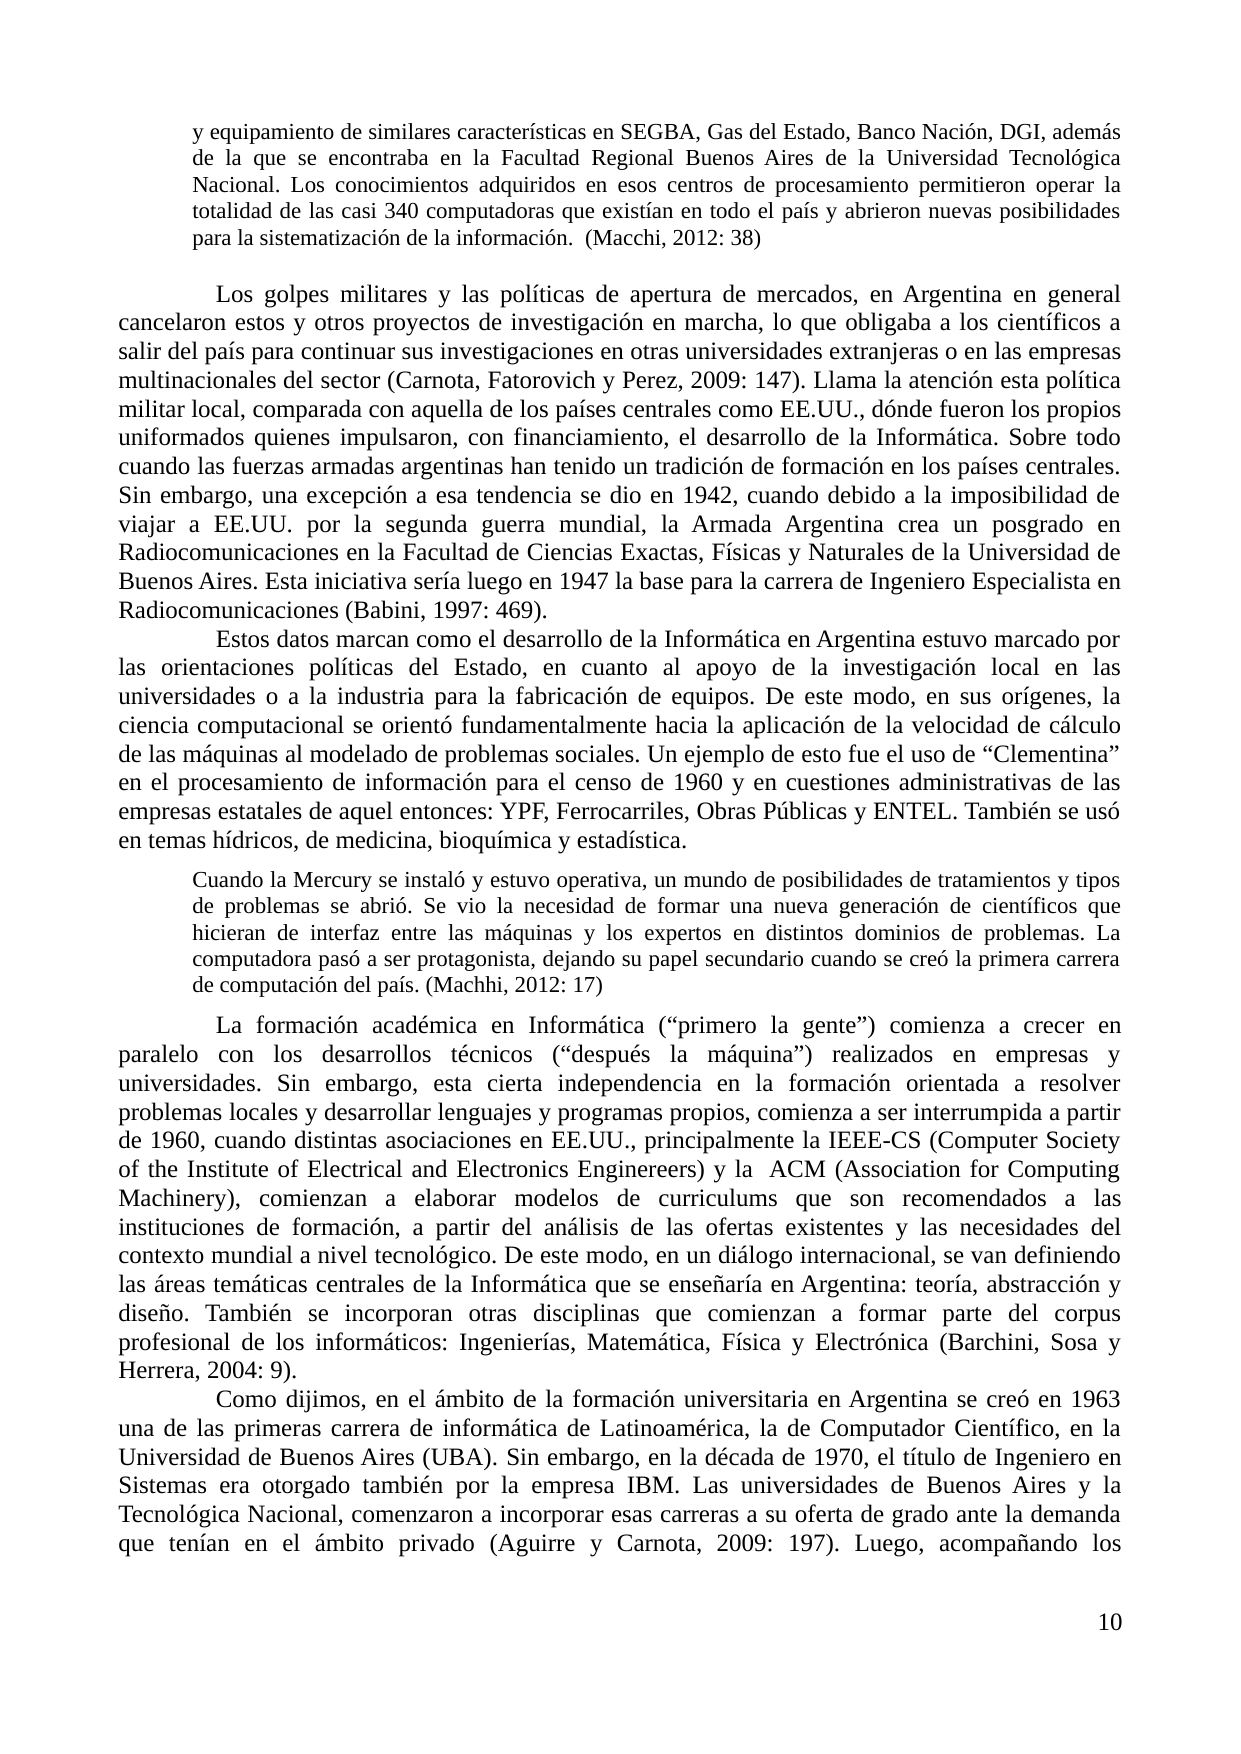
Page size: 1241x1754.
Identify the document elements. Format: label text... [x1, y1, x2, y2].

text Estos datos marcan como el desarrollo de la Informática en Argentina estuvo marcado por las orientaciones políticas del Estado, en cuanto al apoyo de la investigación local en las universidades o a la industria para la fabricación de equipos. De este modo, en sus orígenes, la ciencia computacional se orientó fundamentalmente hacia la aplicación de la velocidad de cálculo de las máquinas al modelado de problemas sociales. Un ejemplo de esto fue el uso de “Clementina” en el procesamiento de información para el censo de 1960 y en cuestiones administrativas de las empresas estatales de aquel entonces: YPF, Ferrocarriles, Obras Públicas y ENTEL. También se usó en temas hídricos, de medicina, bioquímica y estadística. [118, 624, 1122, 854]
text Como dijimos, en el ámbito de la formación universitaria en Argentina se creó en 1963 una de las primeras carrera de informática de Latinoamérica, la de Computador Científico, en la Universidad de Buenos Aires (UBA). Sin embargo, en la década de 1970, el título de Ingeniero en Sistemas era otorgado también por la empresa IBM. Las universidades de Buenos Aires y la Tecnológica Nacional, comenzaron a incorporar esas carreras a su oferta de grado ante la demanda que tenían en el ámbito privado (Aguirre y Carnota, 2009: 197). Luego, acompañando los [118, 1384, 1122, 1557]
text Los golpes militares y las políticas de apertura de mercados, en Argentina en general cancelaron estos y otros proyectos de investigación en marcha, lo que obligaba a los científicos a salir del país para continuar sus investigaciones en otras universidades extranjeras o en las empresas multinacionales del sector (Carnota, Fatorovich y Perez, 2009: 147). Llama la atención esta política militar local, comparada con aquella de los países centrales como EE.UU., dónde fueron los propios uniformados quienes impulsaron, con financiamiento, el desarrollo de la Informática. Sobre todo cuando las fuerzas armadas argentinas han tenido un tradición de formación en los países centrales. Sin embargo, una excepción a esa tendencia se dio en 1942, cuando debido a la imposibilidad de viajar a EE.UU. por la segunda guerra mundial, la Armada Argentina crea un posgrado en Radiocomunicaciones en la Facultad de Ciencias Exactas, Físicas y Naturales de la Universidad de Buenos Aires. Esta iniciativa sería luego en 1947 la base para la carrera de Ingeniero Especialista en Radiocomunicaciones (Babini, 1997: 469). [118, 279, 1122, 624]
text y equipamiento de similares características en SEGBA, Gas del Estado, Banco Nación, DGI, además de la que se encontraba en la Facultad Regional Buenos Aires de la Universidad Tecnológica Nacional. Los conocimientos adquiridos en esos centros de procesamiento permitieron operar la totalidad de las casi 340 computadoras que existían en todo el país y abrieron nuevas posibilidades para la sistematización de la información. (Macchi, 2012: 38) [192, 118, 1122, 250]
text La formación académica en Informática (“primero la gente”) comienza a crecer en paralelo con los desarrollos técnicos (“después la máquina”) realizados en empresas y universidades. Sin embargo, esta cierta independencia en la formación orientada a resolver problemas locales y desarrollar lenguajes y programas propios, comienza a ser interrumpida a partir de 1960, cuando distintas asociaciones en EE.UU., principalmente la IEEE-CS (Computer Society of the Institute of Electrical and Electronics Enginereers) y la ACM (Association for Computing Machinery), comienzan a elaborar modelos de curriculums que son recomendados a las instituciones de formación, a partir del análisis de las ofertas existentes y las necesidades del contexto mundial a nivel tecnológico. De este modo, en un diálogo internacional, se van definiendo las áreas temáticas centrales de la Informática que se enseñaría en Argentina: teoría, abstracción y diseño. También se incorporan otras disciplinas que comienzan a formar parte del corpus profesional de los informáticos: Ingenierías, Matemática, Física y Electrónica (Barchini, Sosa y Herrera, 2004: 9). [118, 1010, 1122, 1384]
text Cuando la Mercury se instaló y estuvo operativa, un mundo de posibilidades de tratamientos y tipos de problemas se abrió. Se vio la necesidad de formar una nueva generación de científicos que hicieran de interfaz entre las máquinas y los expertos en distintos dominios de problemas. La computadora pasó a ser protagonista, dejando su papel secundario cuando se creó la primera carrera de computación del país. (Machhi, 2012: 17) [192, 866, 1122, 998]
